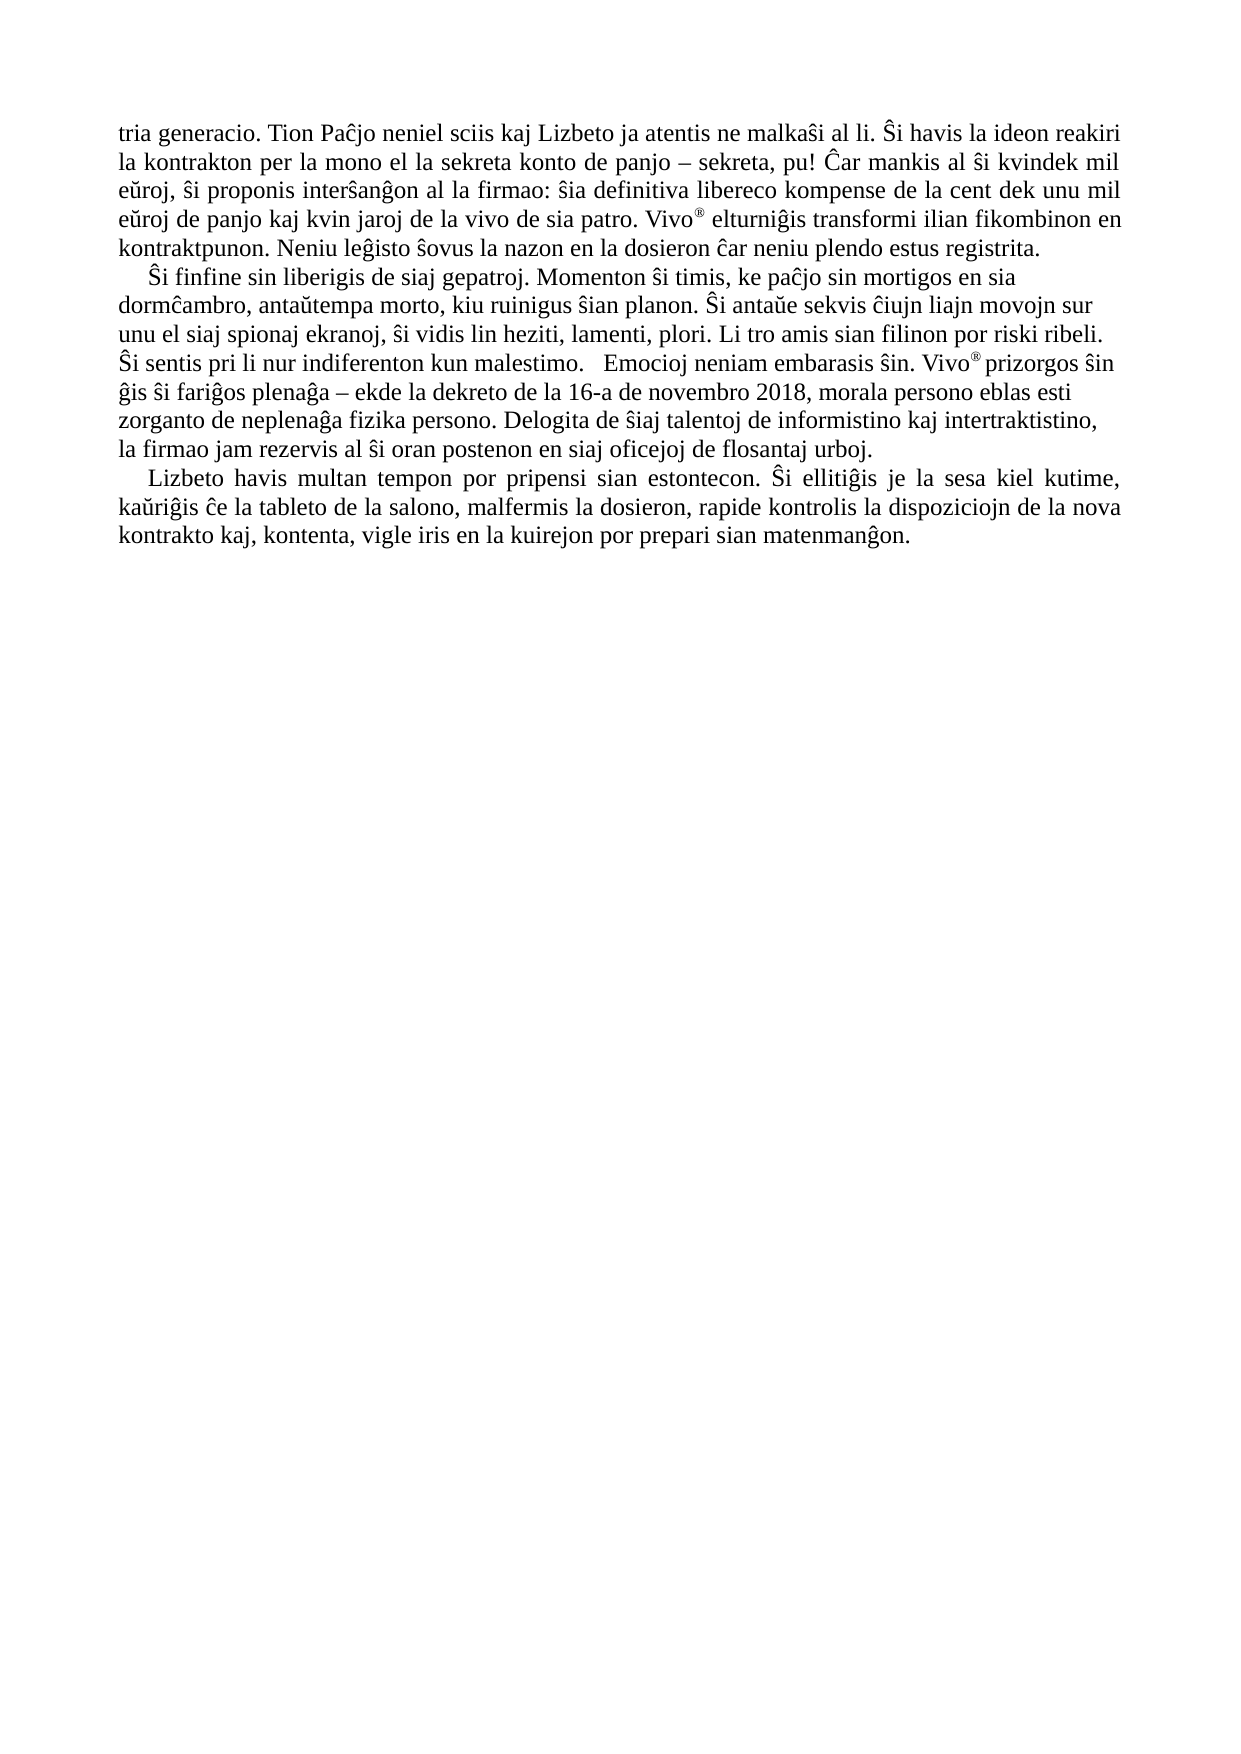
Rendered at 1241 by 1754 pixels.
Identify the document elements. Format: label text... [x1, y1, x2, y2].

text tria generacio. Tion Paĉjo neniel sciis kaj Lizbeto ja atentis ne malkaŝi al li. Ŝi havis la ideon reakiri la kontrakton per la mono el la sekreta konto de panjo – sekreta, pu! Ĉar mankis al ŝi kvindek mil eŭroj, ŝi proponis interŝanĝon al la firmao: ŝia definitiva libereco kompense de la cent dek unu mil eŭroj de panjo kaj kvin jaroj de la vivo de sia patro. VivoⓇ elturniĝis transformi ilian fikombinon en kontraktpunon. Neniu leĝisto ŝovus la nazon en la dosieron ĉar neniu plendo estus registrita. [118, 118, 1122, 262]
text Ŝi finfine sin liberigis de siaj gepatroj. Momenton ŝi timis, ke paĉjo sin mortigos en sia dormĉambro, antaŭtempa morto, kiu ruinigus ŝian planon. Ŝi antaŭe sekvis ĉiujn liajn movojn sur unu el siaj spionaj ekranoj, ŝi vidis lin heziti, lamenti, plori. Li tro amis sian filinon por riski ribeli. Ŝi sentis pri li nur indiferenton kun malestimo. Emocioj neniam embarasis ŝin. VivoⓇ prizorgos ŝin ĝis ŝi fariĝos plenaĝa – ekde la dekreto de la 16-a de novembro 2018, morala persono eblas esti zorganto de neplenaĝa fizika persono. Delogita de ŝiaj talentoj de informistino kaj intertraktistino, la firmao jam rezervis al ŝi oran postenon en siaj oficejoj de flosantaj urboj. [118, 262, 1122, 463]
text Lizbeto havis multan tempon por pripensi sian estontecon. Ŝi ellitiĝis je la sesa kiel kutime, kaŭriĝis ĉe la tableto de la salono, malfermis la dosieron, rapide kontrolis la dispoziciojn de la nova kontrakto kaj, kontenta, vigle iris en la kuirejon por prepari sian matenmanĝon. [118, 463, 1122, 549]
